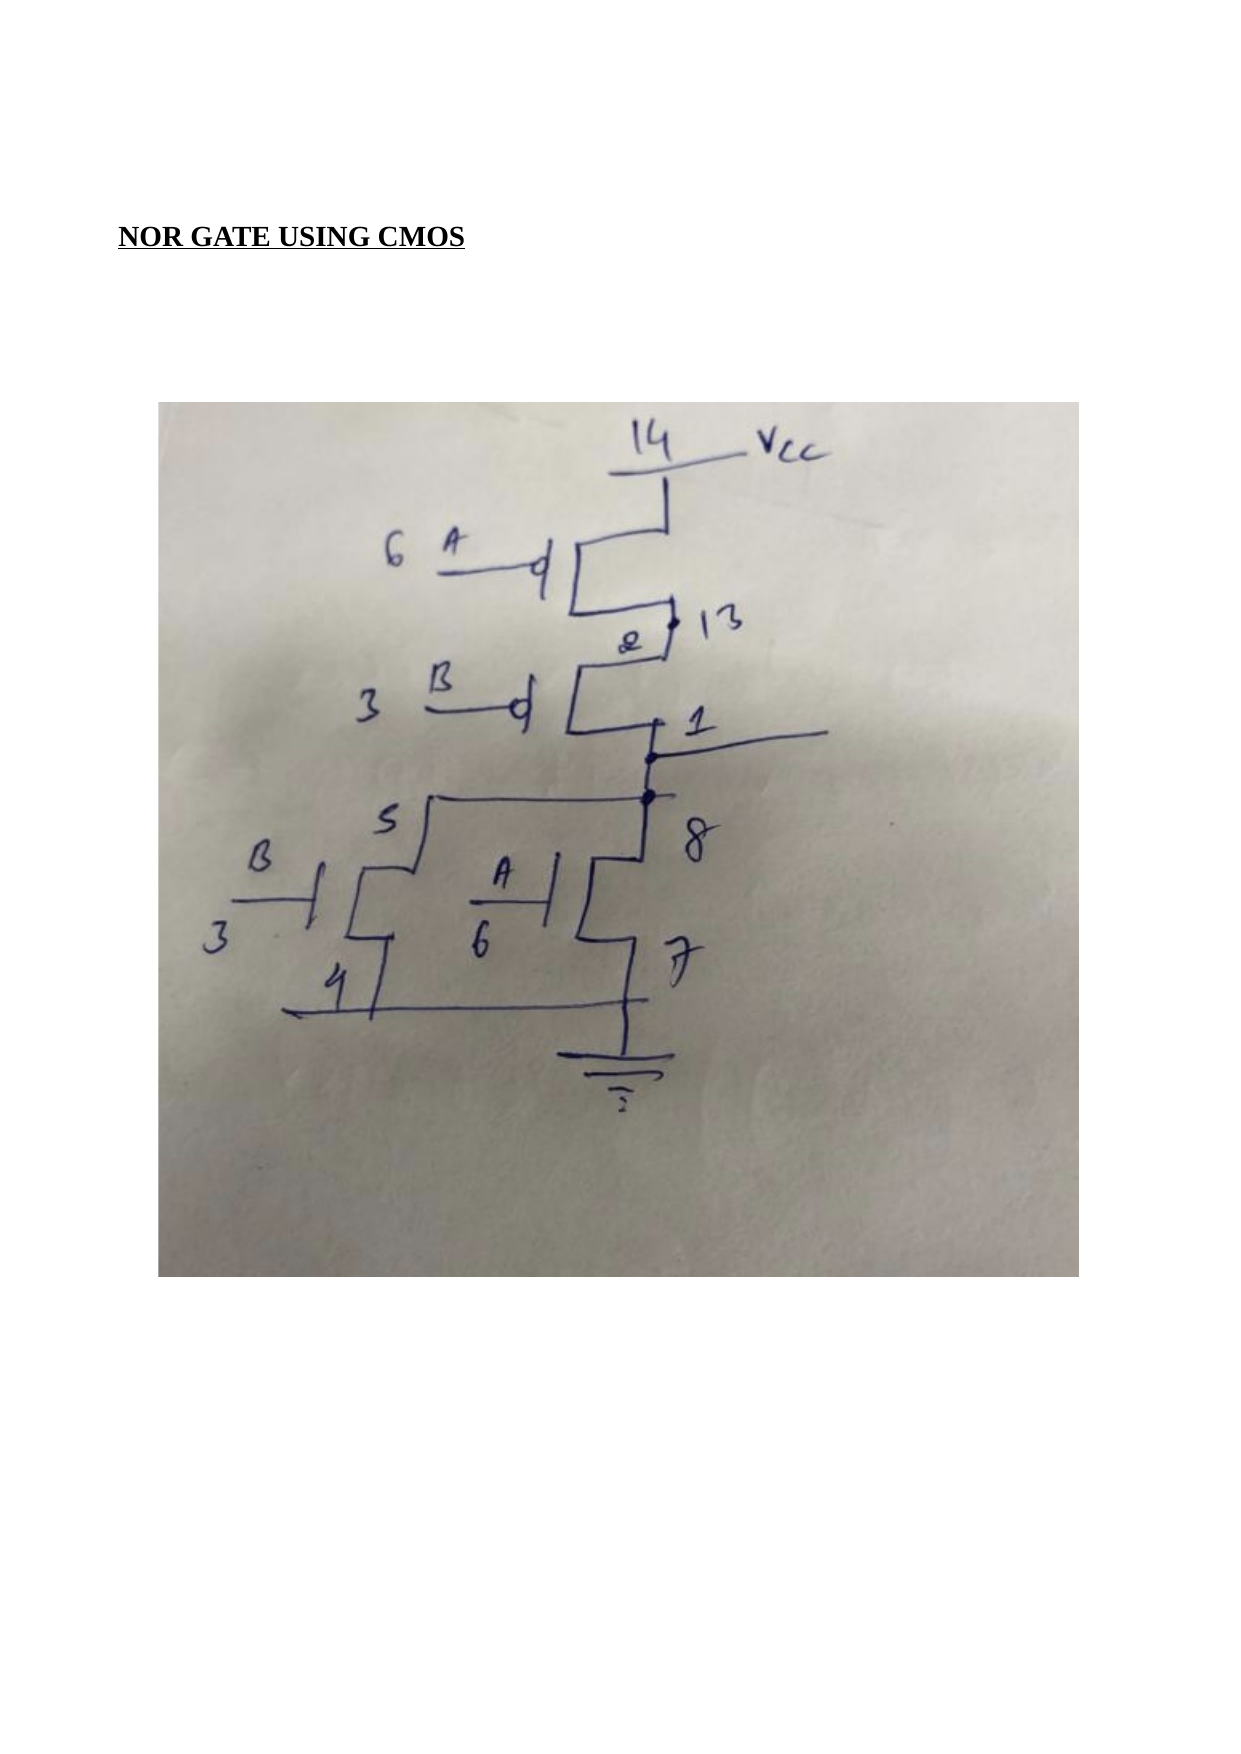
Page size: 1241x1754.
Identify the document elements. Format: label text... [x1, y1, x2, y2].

text NOR GATE USING CMOS [118, 219, 1122, 252]
picture [158, 402, 1079, 1277]
